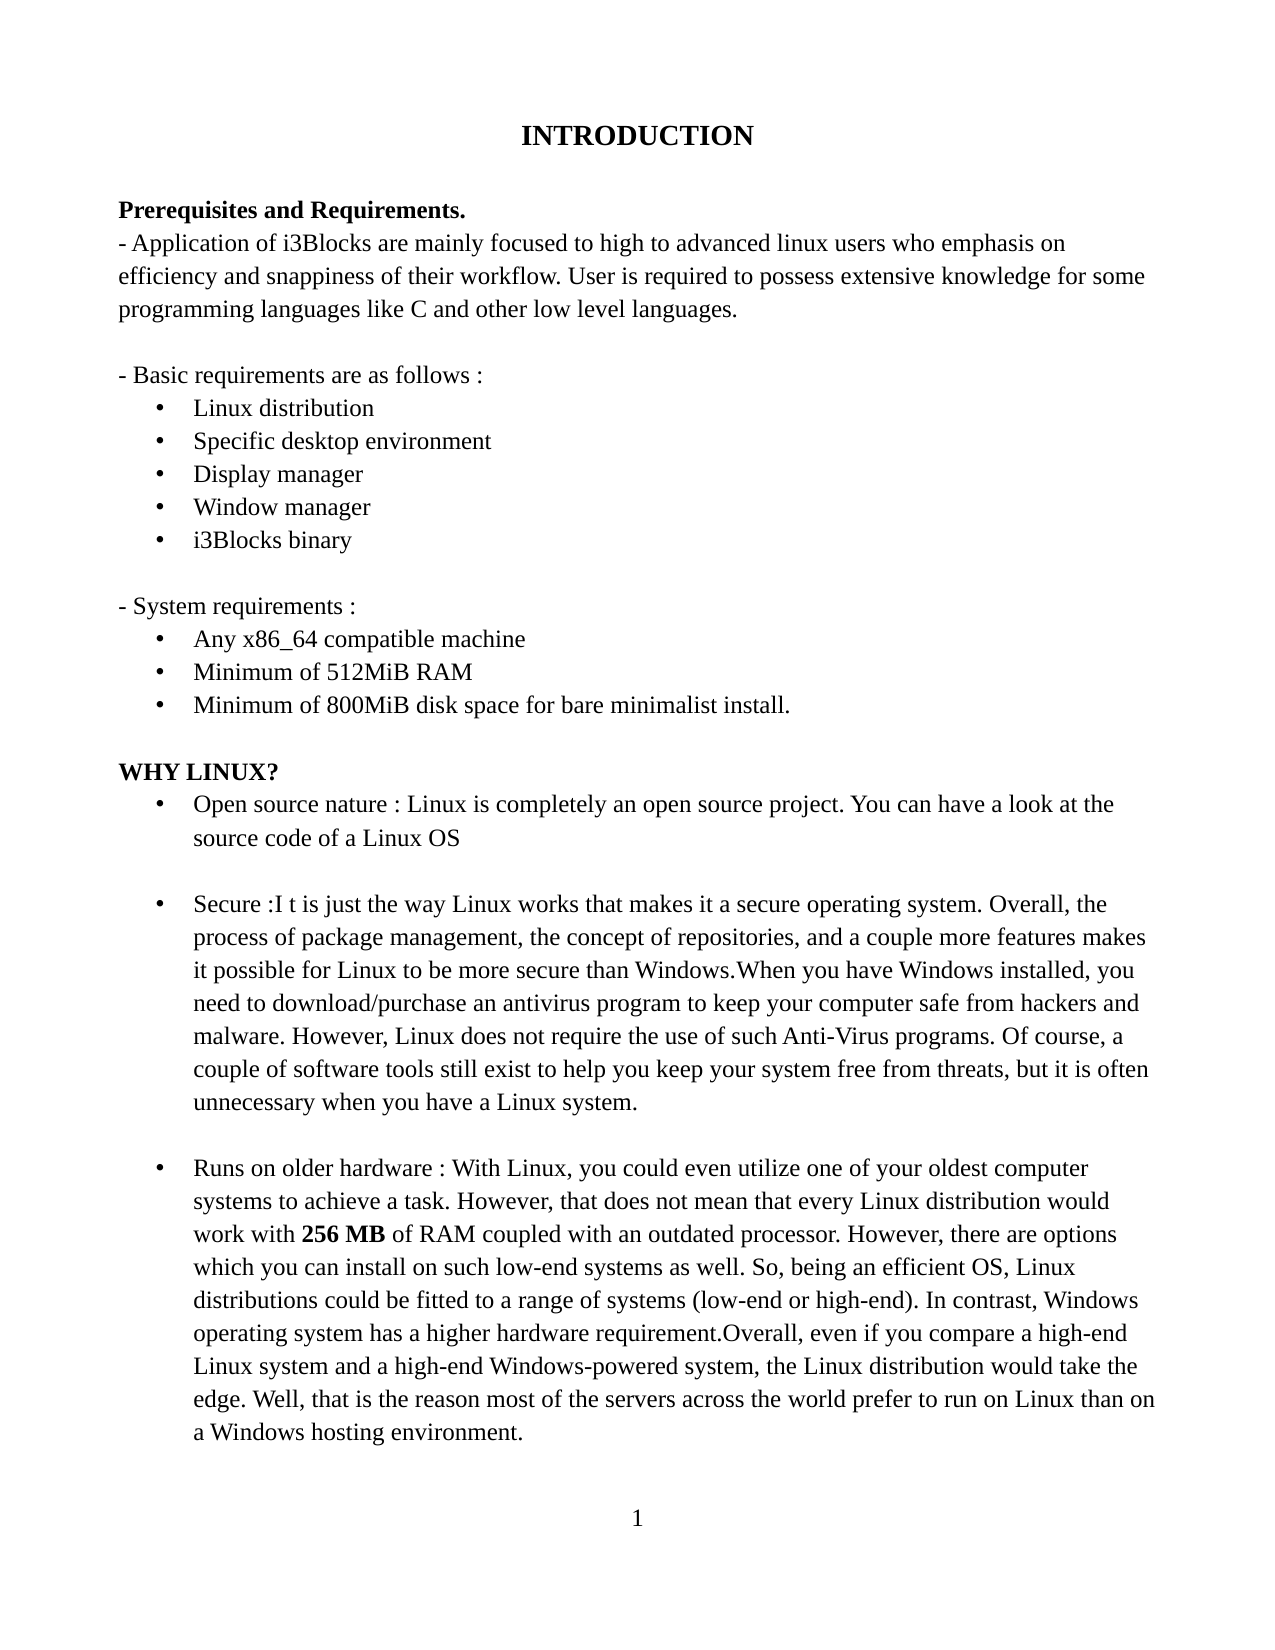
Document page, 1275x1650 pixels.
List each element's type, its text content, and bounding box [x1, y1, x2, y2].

text INTRODUCTION [118, 118, 1157, 152]
text WHY LINUX? [118, 757, 1157, 785]
text Prerequisites and Requirements. [118, 195, 1157, 224]
list Specific desktop environment [156, 426, 1157, 455]
list i3Blocks binary [156, 525, 1157, 554]
list Secure :I t is just the way Linux works that makes it a secure operating system. Overall, the process of package management, the concept of repositories, and a couple more features makes it possible for Linux to be more secure than Windows.When you have Windows installed, you need to download/purchase an antivirus program to keep your computer safe from hackers and malware. However, Linux does not require the use of such Anti-Virus programs. Of course, a couple of software tools still exist to help you keep your system free from threats, but it is often unnecessary when you have a Linux system. [156, 889, 1157, 1116]
list Runs on older hardware : With Linux, you could even utilize one of your oldest computer systems to achieve a task. However, that does not mean that every Linux distribution would work with 256 MB of RAM coupled with an outdated processor. However, there are options which you can install on such low-end systems as well. So, being an efficient OS, Linux distributions could be fitted to a range of systems (low-end or high-end). In contrast, Windows operating system has a higher hardware requirement.Overall, even if you compare a high-end Linux system and a high-end Windows-powered system, the Linux distribution would take the edge. Well, that is the reason most of the servers across the world prefer to run on Linux than on a Windows hosting environment. [156, 1153, 1157, 1446]
text - Basic requirements are as follows : [118, 360, 1157, 389]
list Linux distribution [156, 393, 1157, 422]
text - Application of i3Blocks are mainly focused to high to advanced linux users who emphasis on efficiency and snappiness of their workflow. User is required to possess extensive knowledge for some programming languages like C and other low level languages. [118, 228, 1157, 323]
list Minimum of 800MiB disk space for bare minimalist install. [156, 691, 1157, 719]
text - System requirements : [118, 591, 1157, 620]
list Open source nature : Linux is completely an open source project. You can have a look at the source code of a Linux OS [156, 789, 1157, 851]
list Any x86_64 compatible machine [156, 624, 1157, 653]
list Display manager [156, 459, 1157, 488]
list Window manager [156, 492, 1157, 521]
list Minimum of 512MiB RAM [156, 657, 1157, 686]
